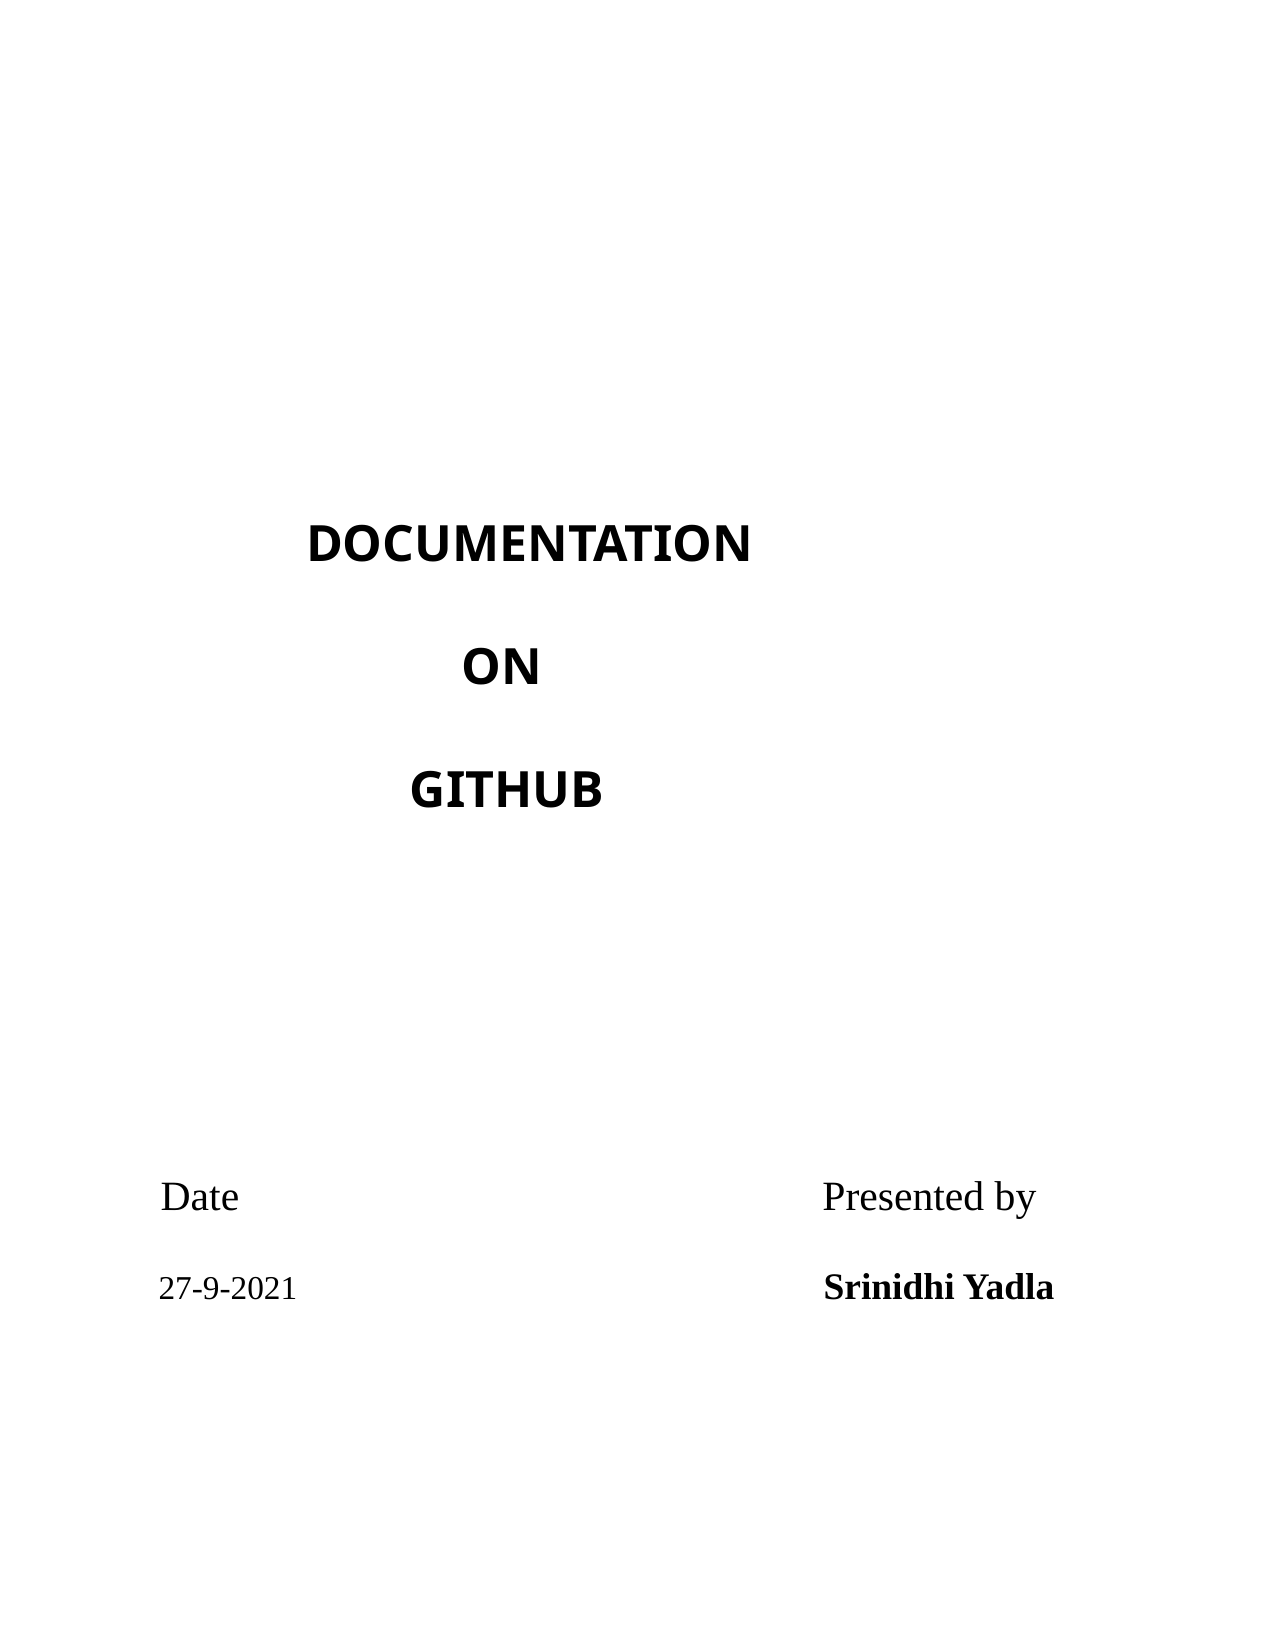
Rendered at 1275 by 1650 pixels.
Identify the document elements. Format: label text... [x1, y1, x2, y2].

text DOCUMENTATION [150, 508, 1125, 576]
text ON [150, 631, 1125, 699]
text GITHUB [150, 754, 1125, 822]
text 27-9-2021 Srinidhi Yadla [150, 1264, 1125, 1307]
text Date Presented by [150, 1171, 1125, 1219]
